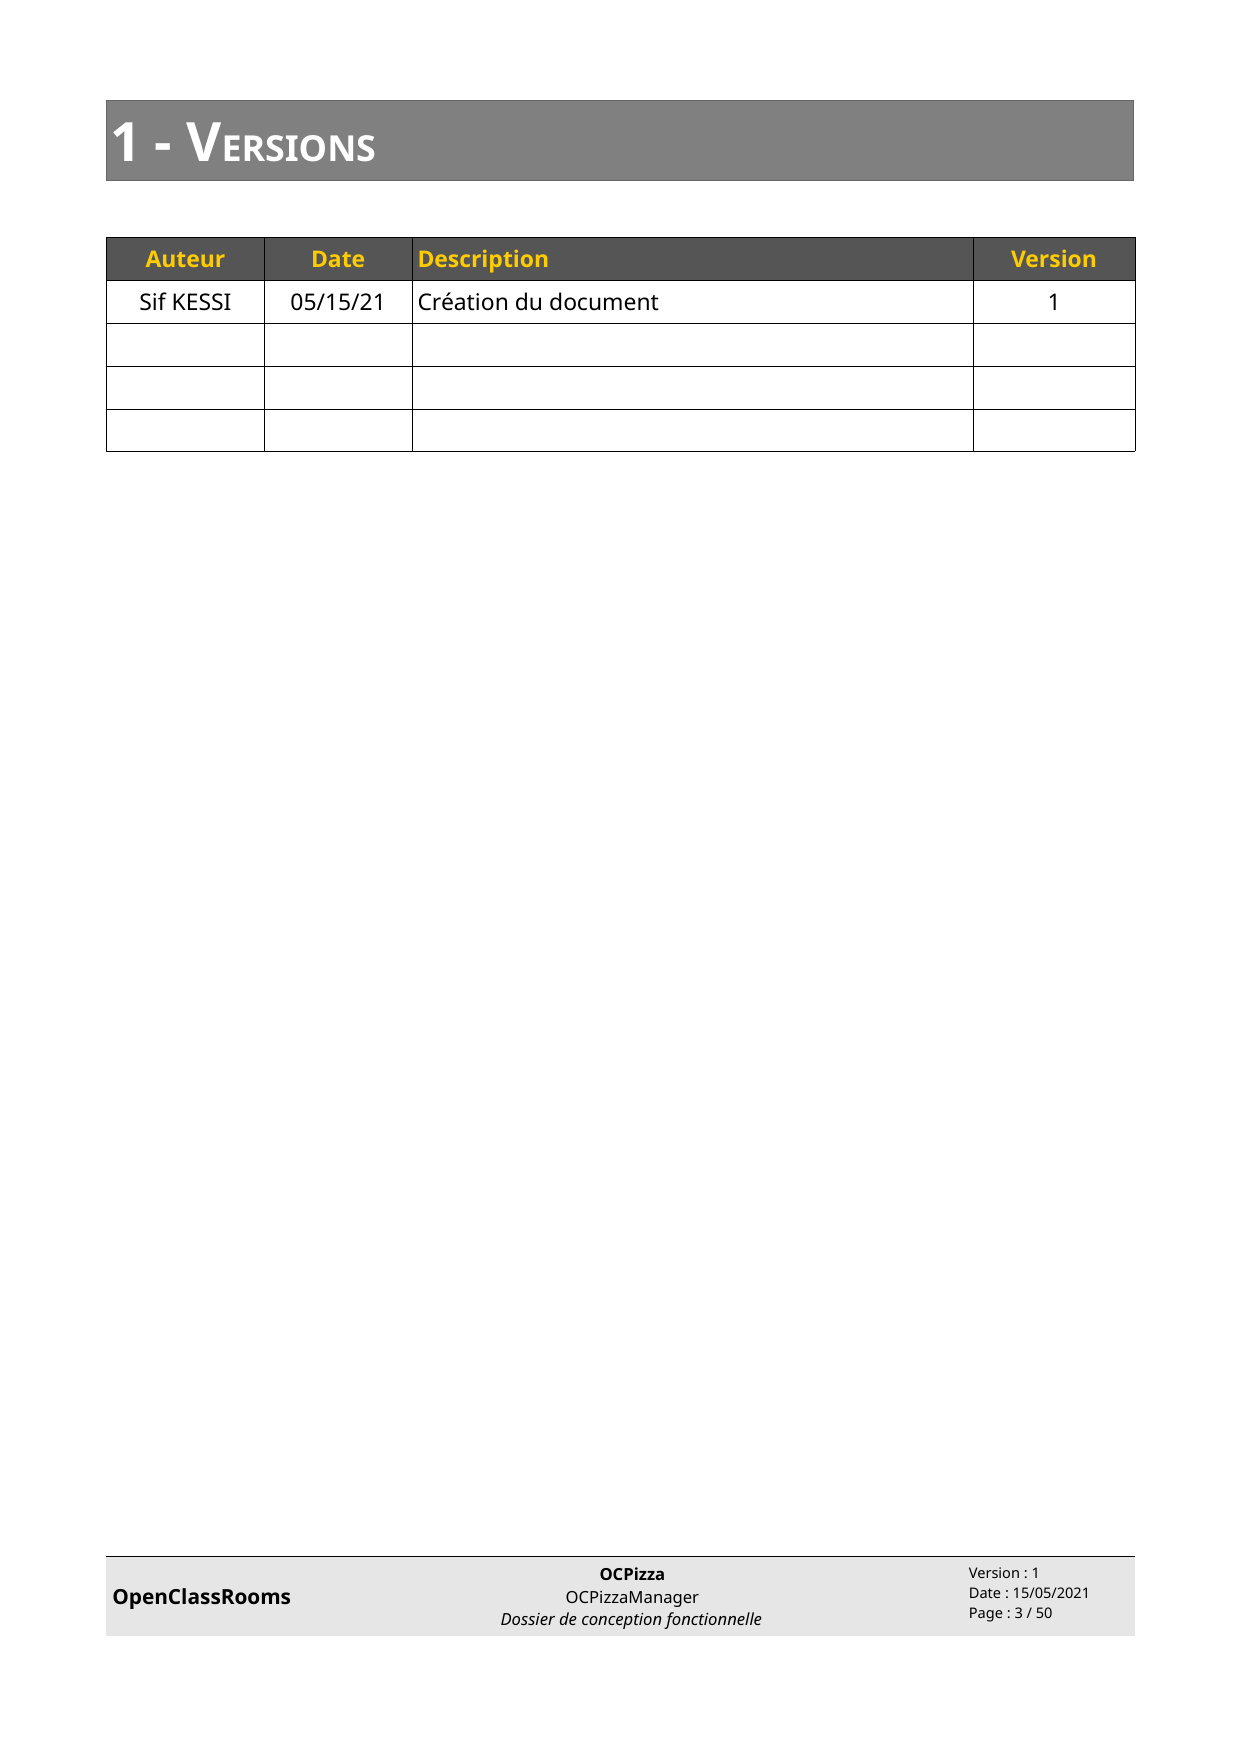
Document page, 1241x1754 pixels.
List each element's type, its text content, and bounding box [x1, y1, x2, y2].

table_cell [413, 410, 973, 451]
table_cell 1 [974, 281, 1135, 323]
table_header Description [413, 238, 973, 280]
table_cell [107, 367, 264, 408]
table_cell [265, 367, 412, 408]
table_cell [974, 367, 1135, 408]
table_cell [974, 324, 1135, 366]
table_cell [413, 367, 973, 408]
table_cell 15/05/21 [265, 281, 412, 323]
table_cell [107, 324, 264, 366]
table_cell [974, 410, 1135, 451]
table_cell Création du document [413, 281, 973, 323]
table_header Auteur [107, 238, 264, 280]
table_cell [107, 410, 264, 451]
subtitle Versions [107, 101, 1133, 180]
table_cell [413, 324, 973, 366]
table_cell [265, 410, 412, 451]
table_cell Sif KESSI [107, 281, 264, 323]
table_header Version [974, 238, 1135, 280]
table_header Date [265, 238, 412, 280]
table_cell [265, 324, 412, 366]
